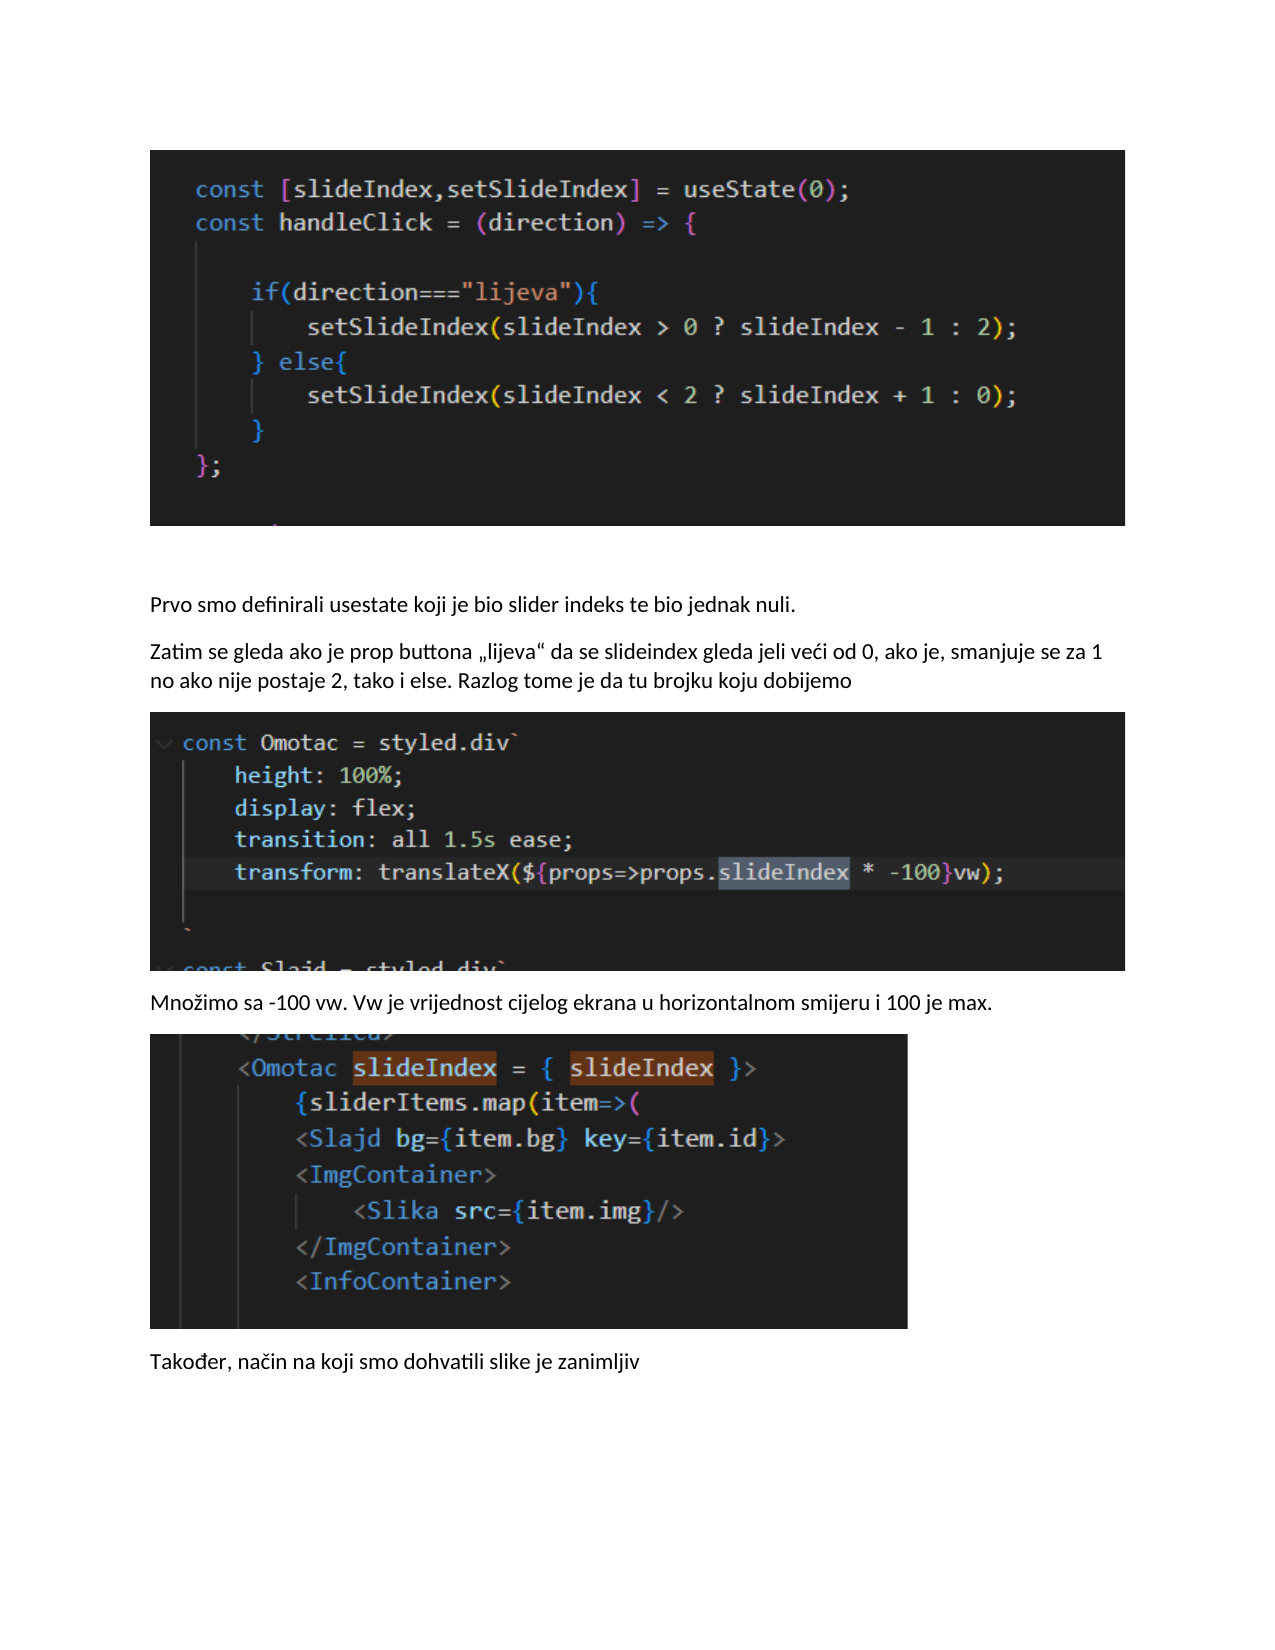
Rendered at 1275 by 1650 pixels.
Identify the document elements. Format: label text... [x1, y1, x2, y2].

text Množimo sa -100 vw. Vw je vrijednost cijelog ekrana u horizontalnom smijeru i 100 je max. [150, 988, 1125, 1016]
text Također, način na koji smo dohvatili slike je zanimljiv [150, 1347, 1125, 1375]
text Prvo smo definirali usestate koji je bio slider indeks te bio jednak nuli. [150, 591, 1125, 618]
text Zatim se gleda ako je prop buttona „lijeva“ da se slideindex gleda jeli veći od 0, ako je, smanjuje se za 1 no ako nije postaje 2, tako i else. Razlog tome je da tu brojku koju dobijemo [150, 637, 1125, 694]
